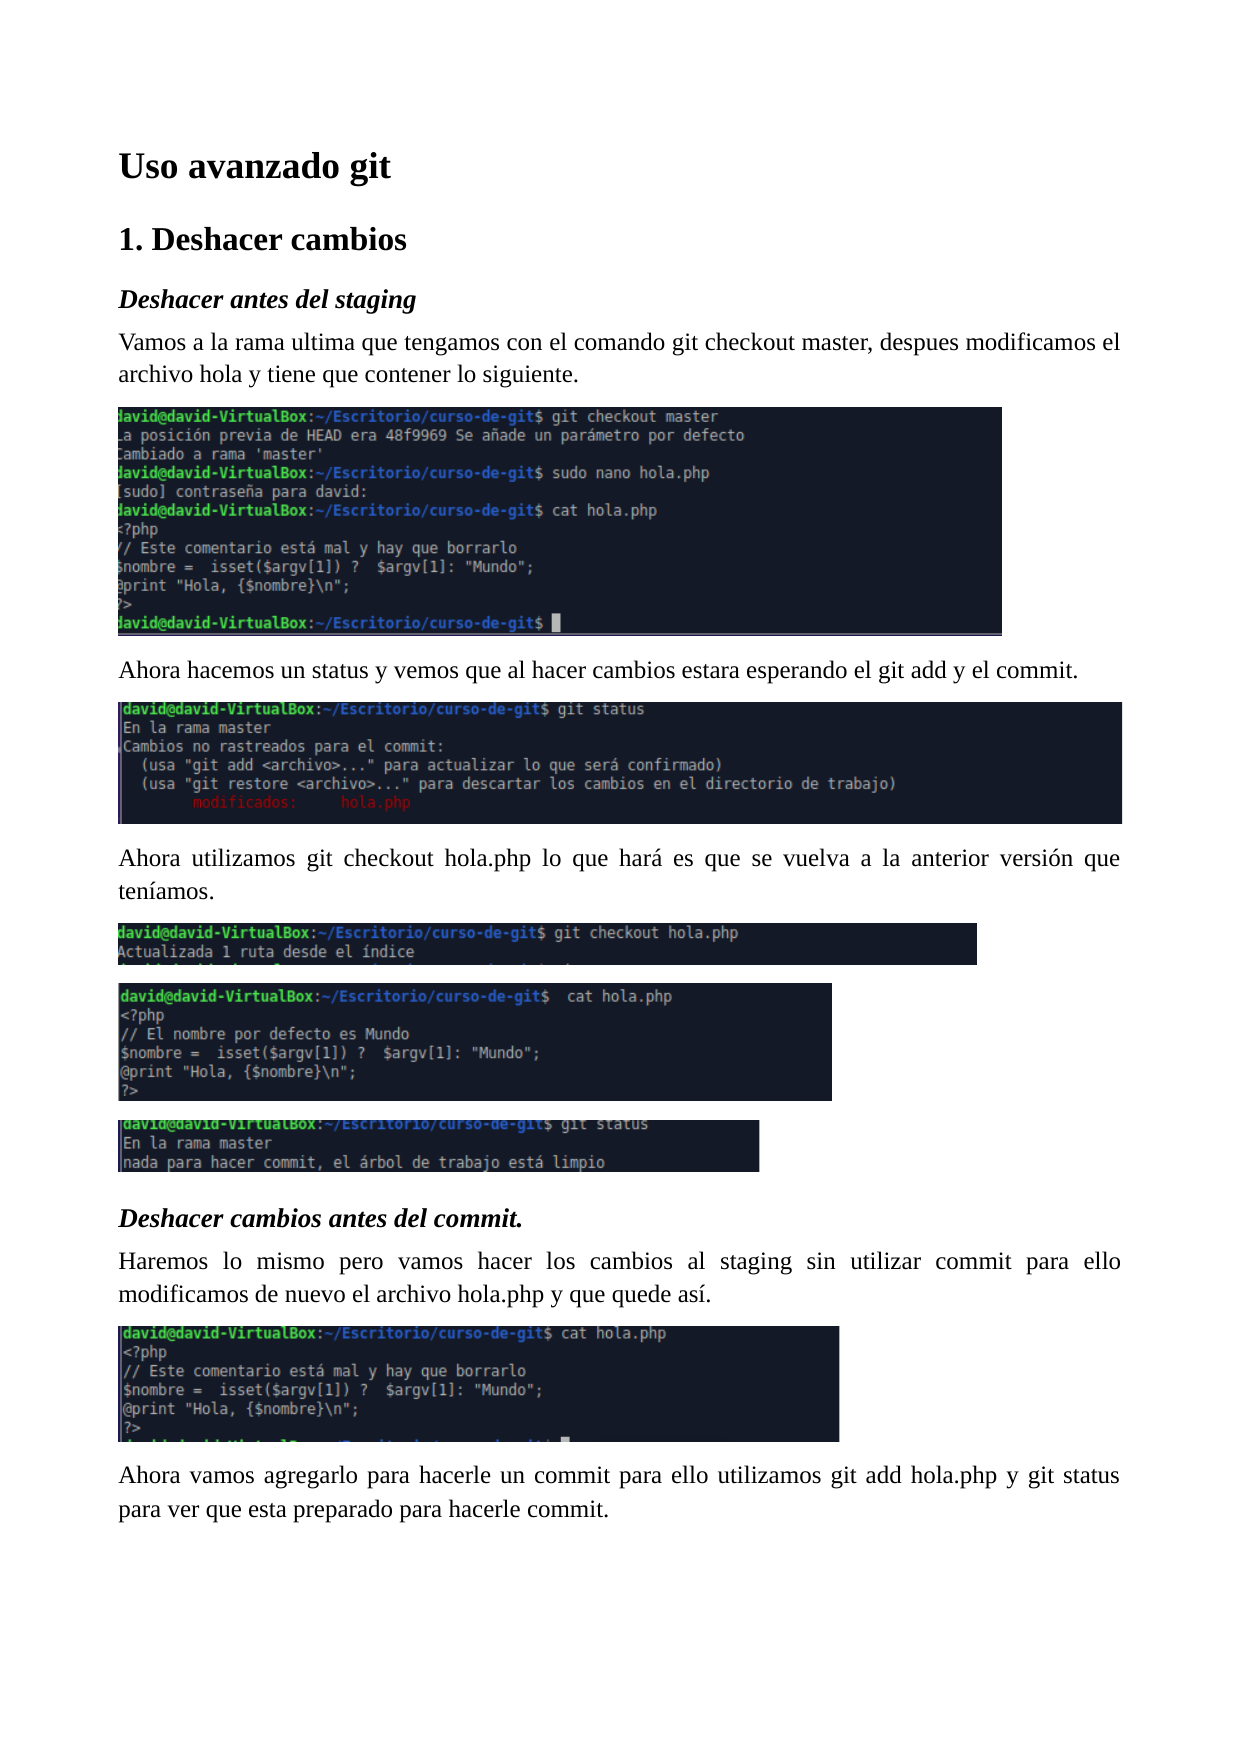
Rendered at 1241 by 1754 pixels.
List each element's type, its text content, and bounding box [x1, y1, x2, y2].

subtitle Deshacer antes del staging [118, 283, 1122, 314]
picture [118, 983, 832, 1101]
picture [118, 1326, 840, 1442]
text Ahora hacemos un status y vemos que al hacer cambios estara esperando el git add y el commit. [118, 655, 1122, 683]
subtitle Uso avanzado git [118, 143, 1122, 186]
text Ahora utilizamos git checkout hola.php lo que hará es que se vuelva a la anterior versión que teníamos. [118, 843, 1122, 904]
text Ahora vamos agregarlo para hacerle un commit para ello utilizamos git add hola.php y git status para ver que esta preparado para hacerle commit. [118, 1461, 1122, 1522]
subtitle 1. Deshacer cambios [118, 219, 1122, 258]
subtitle Deshacer cambios antes del commit. [118, 1202, 1122, 1234]
picture [118, 407, 1002, 636]
text Vamos a la rama ultima que tengamos con el comando git checkout master, despues modificamos el archivo hola y tiene que contener lo siguiente. [118, 327, 1122, 388]
picture [118, 923, 977, 965]
picture [118, 702, 1123, 824]
text Haremos lo mismo pero vamos hacer los cambios al staging sin utilizar commit para ello modificamos de nuevo el archivo hola.php y que quede así. [118, 1246, 1122, 1308]
picture [118, 1120, 760, 1172]
